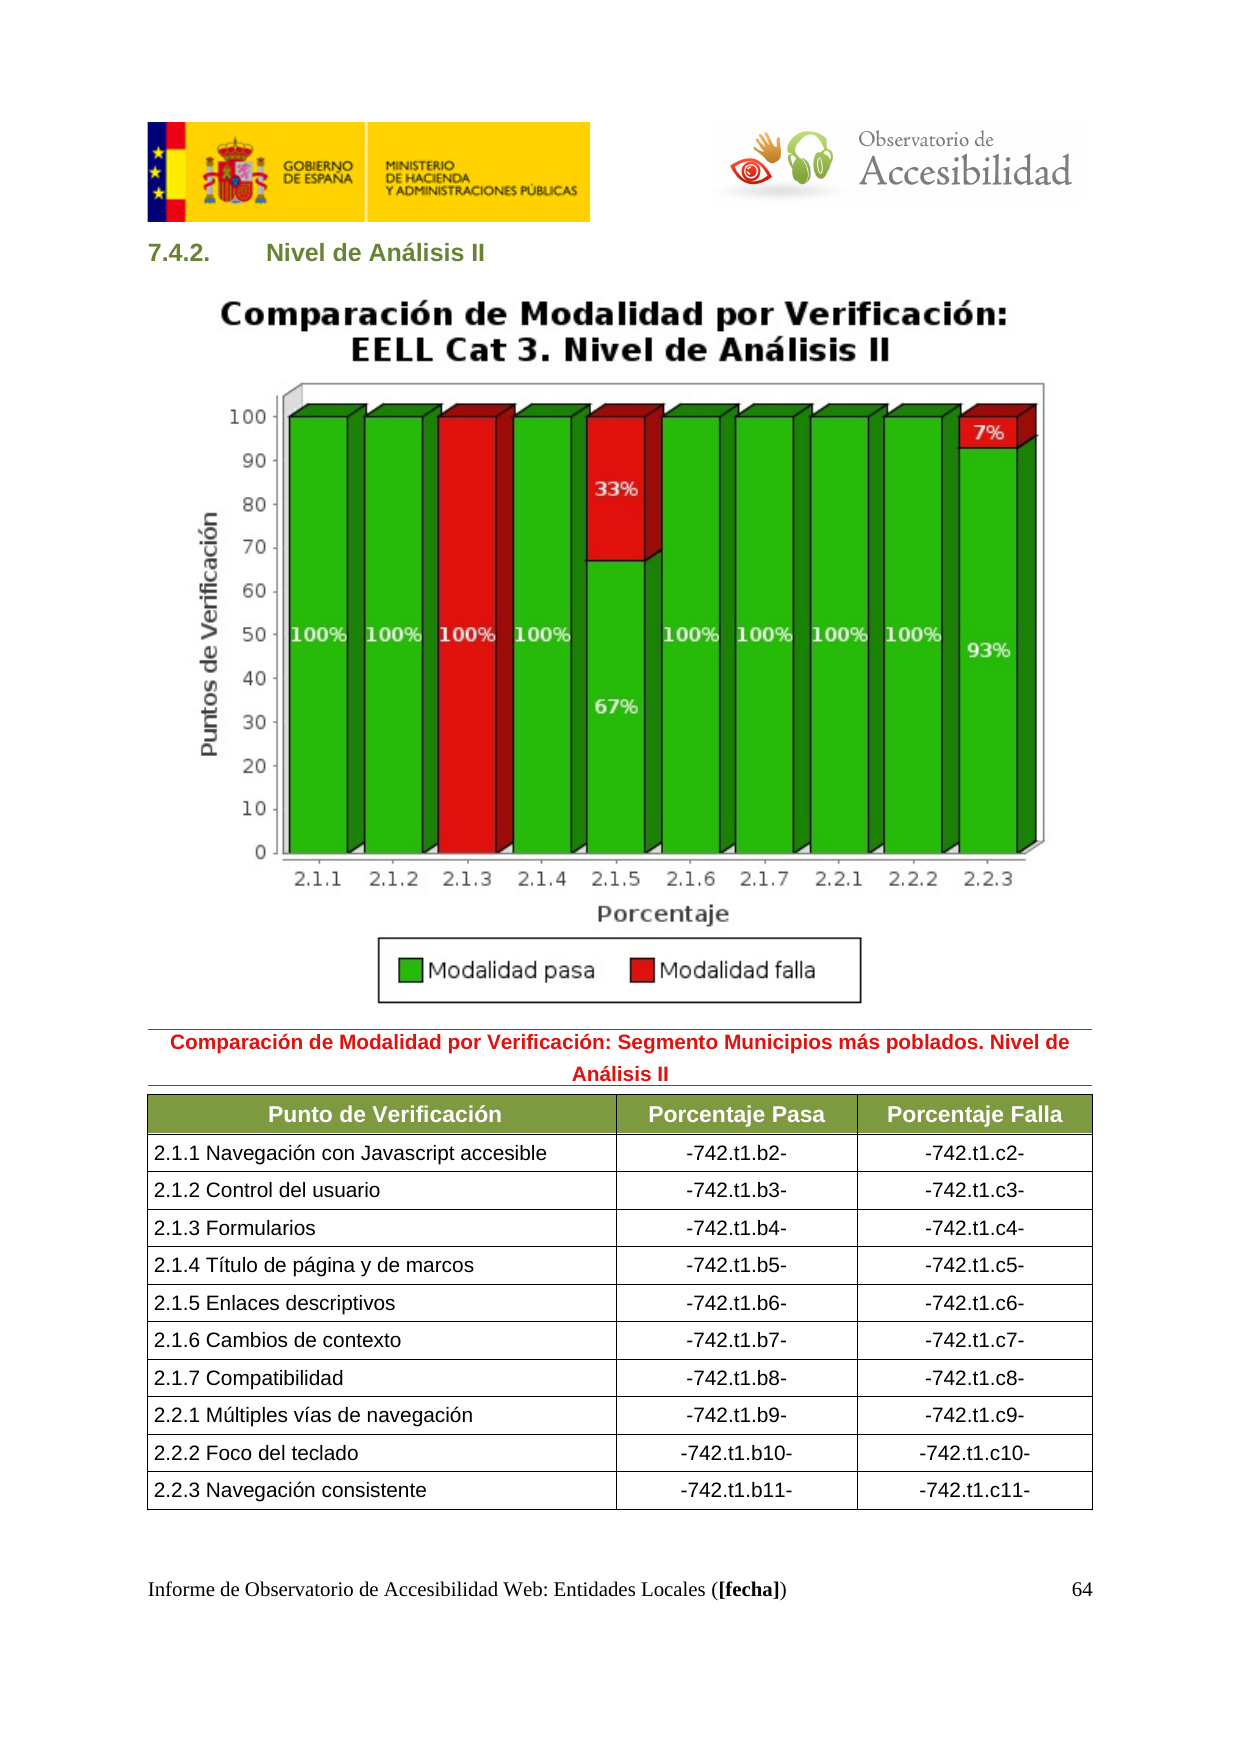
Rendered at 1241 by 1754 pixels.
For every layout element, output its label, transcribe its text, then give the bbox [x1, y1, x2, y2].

table_cell -742.t1.c10- [858, 1435, 1092, 1471]
table_cell -742.t1.c2- [858, 1135, 1092, 1171]
table_cell 2.2.2 Foco del teclado [148, 1435, 616, 1471]
table_cell -742.t1.c6- [858, 1285, 1092, 1321]
table_cell -742.t1.b4- [617, 1210, 857, 1246]
picture [710, 122, 1086, 205]
table_cell -742.t1.c3- [858, 1172, 1092, 1208]
table_cell -742.t1.c9- [858, 1397, 1092, 1433]
list Nivel de Análisis II [148, 238, 1092, 267]
table_cell -742.t1.c7- [858, 1322, 1092, 1358]
table_cell -742.t1.b8- [617, 1360, 857, 1396]
table_cell 2.2.1 Múltiples vías de navegación [148, 1397, 616, 1433]
table_header Porcentaje Falla [858, 1095, 1092, 1133]
table_cell -742.t1.c4- [858, 1210, 1092, 1246]
table_cell 2.1.1 Navegación con Javascript accesible [148, 1135, 616, 1171]
table_cell -742.t1.c5- [858, 1247, 1092, 1283]
picture [178, 294, 1062, 1005]
picture [147, 122, 591, 222]
table_cell 2.1.2 Control del usuario [148, 1172, 616, 1208]
table_cell -742.t1.b7- [617, 1322, 857, 1358]
table_cell 2.1.3 Formularios [148, 1210, 616, 1246]
table_cell -742.t1.b6- [617, 1285, 857, 1321]
table_cell 2.2.3 Navegación consistente [148, 1472, 616, 1508]
table_cell 2.1.4 Título de página y de marcos [148, 1247, 616, 1283]
table_cell -742.t1.b10- [617, 1435, 857, 1471]
table_header Porcentaje Pasa [617, 1095, 857, 1133]
text Comparación de Modalidad por Verificación: Segmento Municipios más poblados. Nivel de Análisis II [148, 1030, 1092, 1085]
table_cell -742.t1.b11- [617, 1472, 857, 1508]
table_cell 2.1.7 Compatibilidad [148, 1360, 616, 1396]
table_cell -742.t1.c8- [858, 1360, 1092, 1396]
table_cell -742.t1.b2- [617, 1135, 857, 1171]
table_cell -742.t1.c11- [858, 1472, 1092, 1508]
table_cell 2.1.6 Cambios de contexto [148, 1322, 616, 1358]
table_cell 2.1.5 Enlaces descriptivos [148, 1285, 616, 1321]
table_cell -742.t1.b5- [617, 1247, 857, 1283]
table_cell -742.t1.b3- [617, 1172, 857, 1208]
table_cell -742.t1.b9- [617, 1397, 857, 1433]
table_header Punto de Verificación [148, 1095, 616, 1133]
